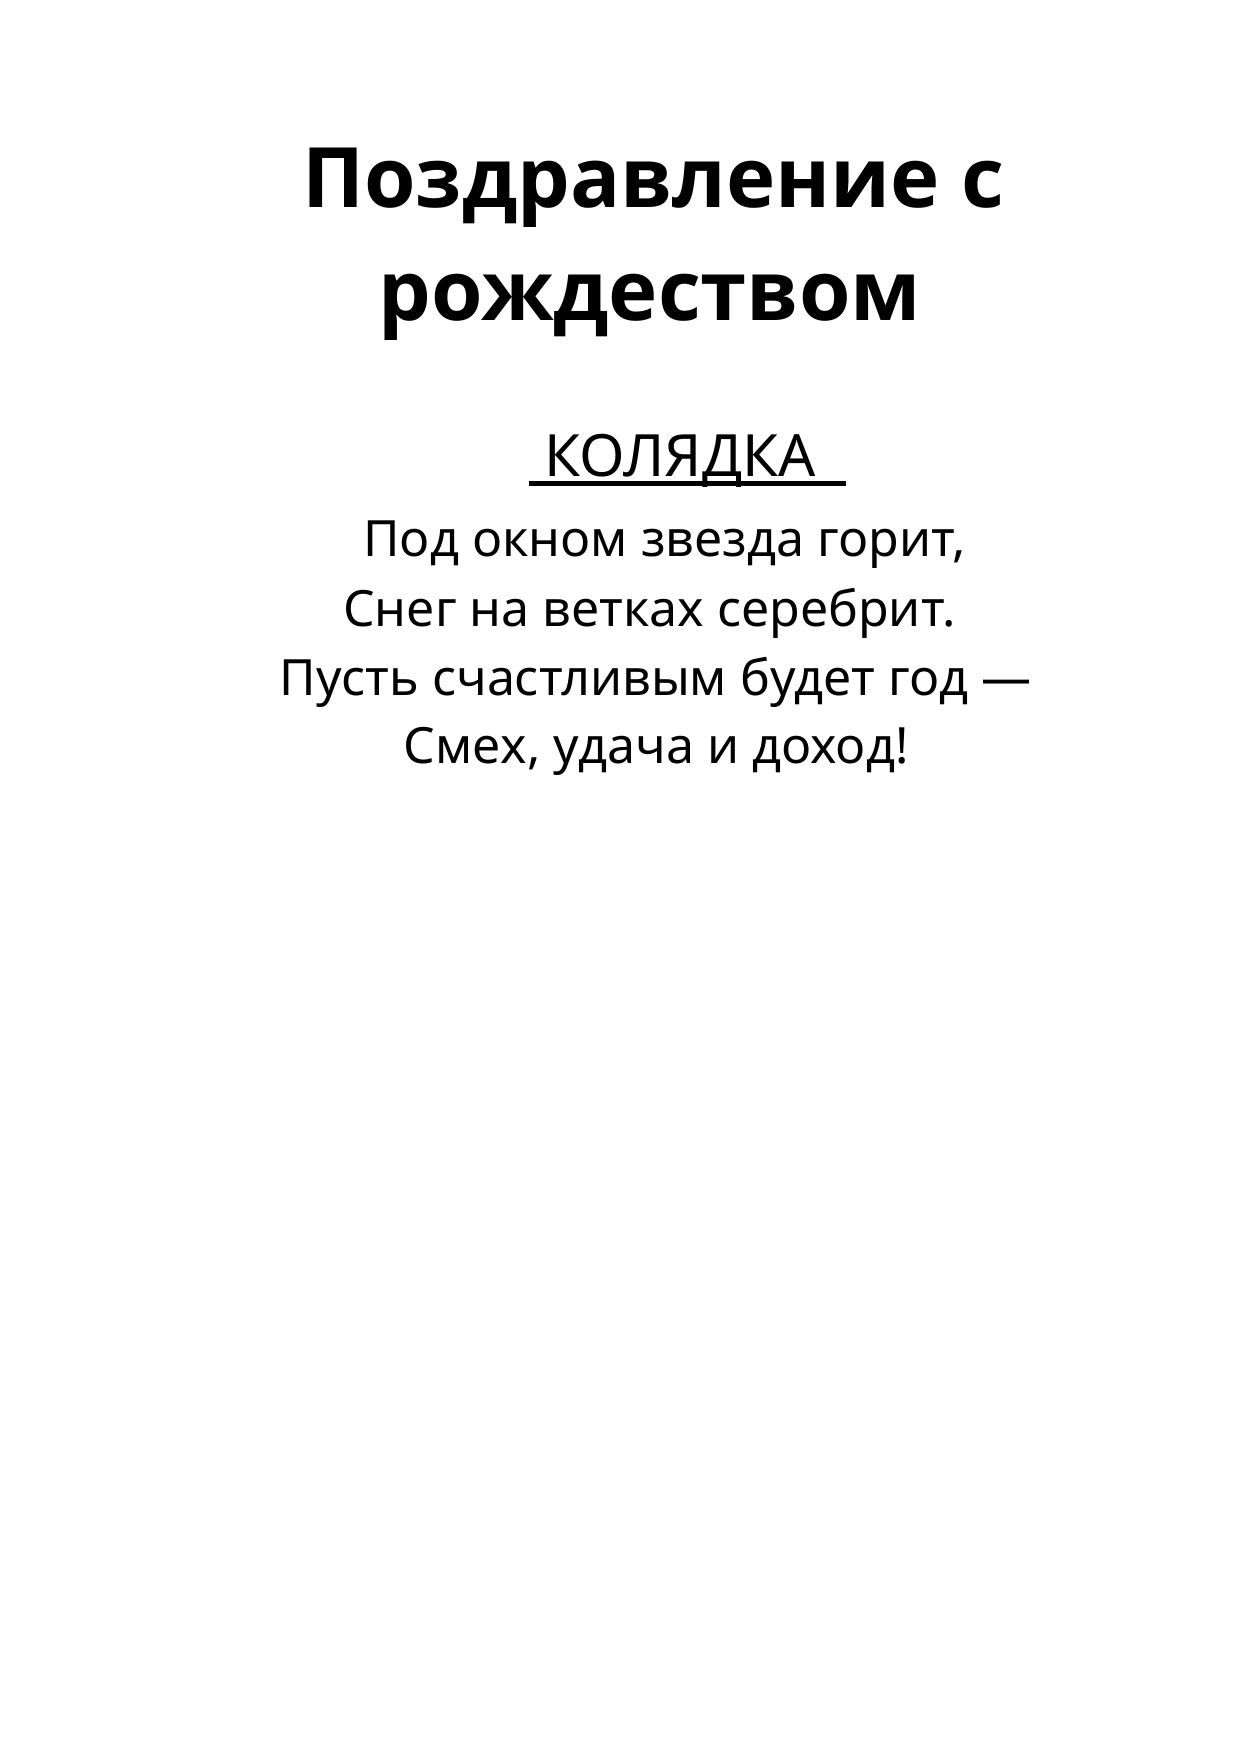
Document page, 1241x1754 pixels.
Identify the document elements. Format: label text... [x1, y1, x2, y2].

text Смех, удача и доход! [118, 709, 1181, 778]
text Снег на ветках серебрит. [118, 573, 1181, 641]
text Под окном звезда горит, [118, 494, 1181, 573]
text КОЛЯДКА [118, 414, 1181, 494]
text Пусть счастливым будет год — [118, 641, 1181, 709]
